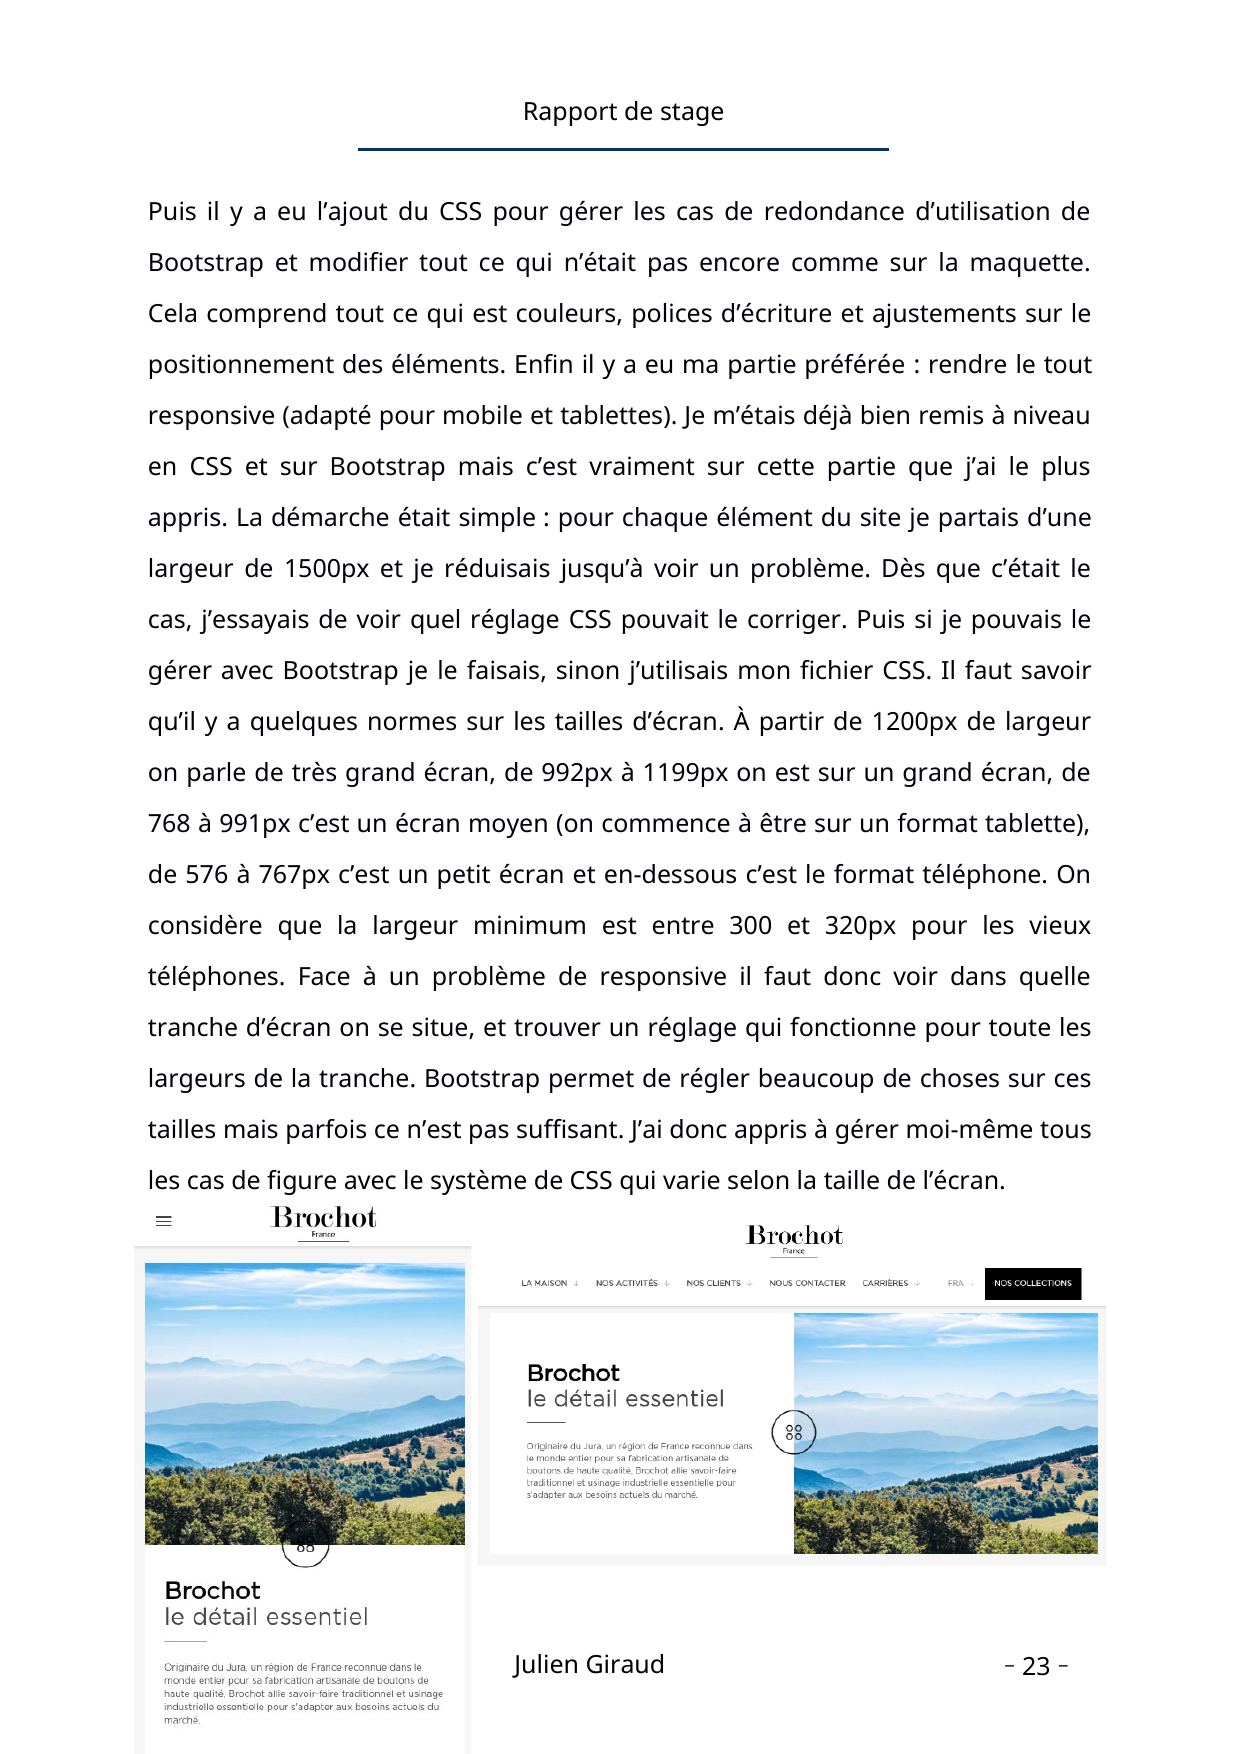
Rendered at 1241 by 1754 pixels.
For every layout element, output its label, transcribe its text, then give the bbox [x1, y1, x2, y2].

picture [477, 1221, 1107, 1566]
text Puis il y a eu l’ajout du CSS pour gérer les cas de redondance d’utilisation de Bootstrap et modifier tout ce qui n’était pas encore comme sur la maquette. Cela comprend tout ce qui est couleurs, polices d’écriture et ajustements sur le positionnement des éléments. Enfin il y a eu ma partie préférée : rendre le tout responsive (adapté pour mobile et tablettes). Je m’étais déjà bien remis à niveau en CSS et sur Bootstrap mais c’est vraiment sur cette partie que j’ai le plus appris. La démarche était simple : pour chaque élément du site je partais d’une largeur de 1500px et je réduisais jusqu’à voir un problème. Dès que c’était le cas, j’essayais de voir quel réglage CSS pouvait le corriger. Puis si je pouvais le gérer avec Bootstrap je le faisais, sinon j’utilisais mon fichier CSS. Il faut savoir qu’il y a quelques normes sur les tailles d’écran. À partir de 1200px de largeur on parle de très grand écran, de 992px à 1199px on est sur un grand écran, de 768 à 991px c’est un écran moyen (on commence à être sur un format tablette), de 576 à 767px c’est un petit écran et en-dessous c’est le format téléphone. On considère que la largeur minimum est entre 300 et 320px pour les vieux téléphones. Face à un problème de responsive il faut donc voir dans quelle tranche d’écran on se situe, et trouver un réglage qui fonctionne pour toute les largeurs de la tranche. Bootstrap permet de régler beaucoup de choses sur ces tailles mais parfois ce n’est pas suffisant. J’ai donc appris à gérer moi-même tous les cas de figure avec le système de CSS qui varie selon la taille de l’écran. [148, 193, 1093, 1197]
picture [134, 1199, 472, 1754]
